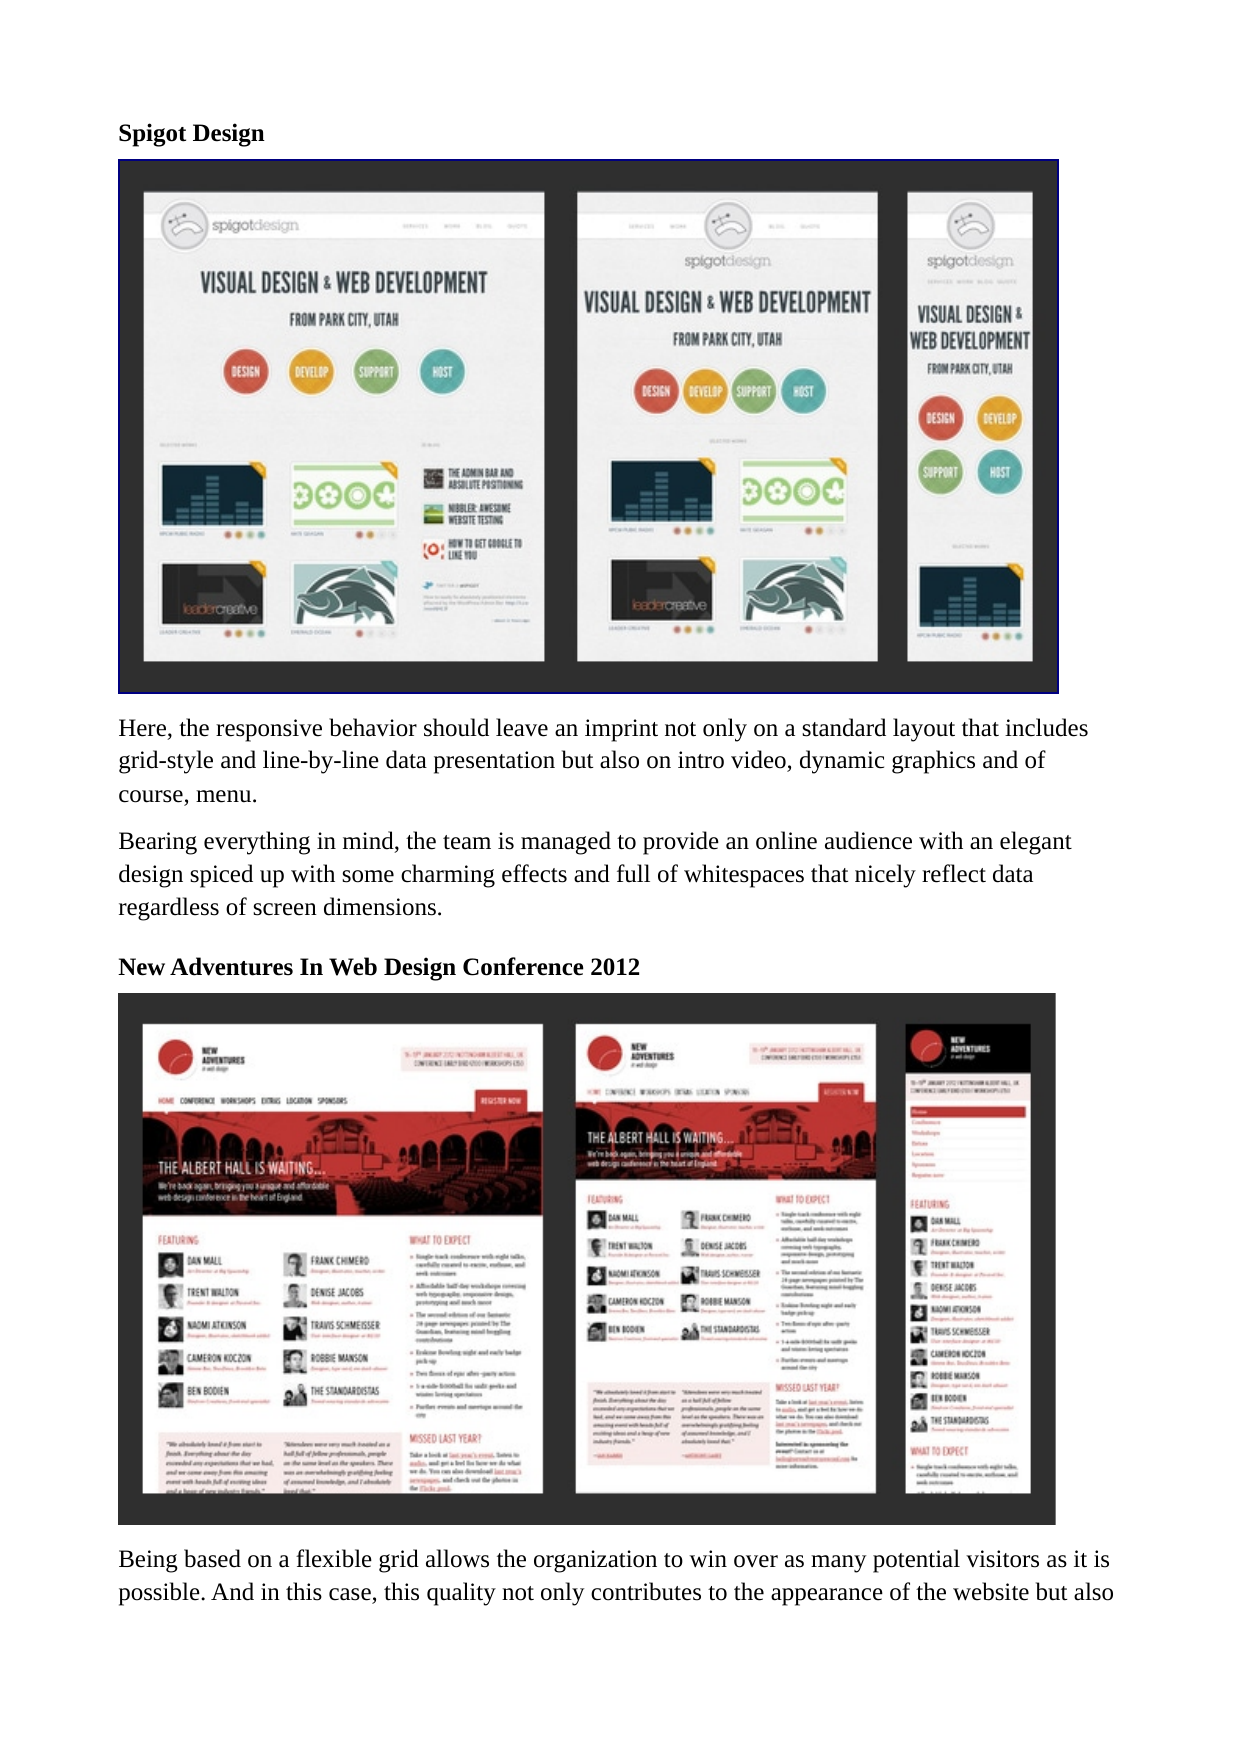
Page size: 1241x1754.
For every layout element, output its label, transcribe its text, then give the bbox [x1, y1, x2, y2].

subtitle Spigot Design [118, 118, 1122, 147]
text Being based on a flexible grid allows the organization to win over as many potential visitors as it is possible. And in this case, this quality not only contributes to the appearance of the website but also [118, 1544, 1122, 1606]
picture [120, 161, 1057, 692]
picture [118, 993, 1056, 1525]
text Bearing everything in mind, the team is managed to provide an online audience with an elegant design spiced up with some charming effects and full of whitespaces that nicely reflect data regardless of screen dimensions. [118, 826, 1122, 921]
text Here, the responsive behavior should leave an imprint not only on a standard layout that includes grid-style and line-by-line data presentation but also on intro video, dynamic graphics and of course, menu. [118, 713, 1122, 807]
subtitle New Adventures In Web Design Conference 2012 [118, 952, 1122, 981]
